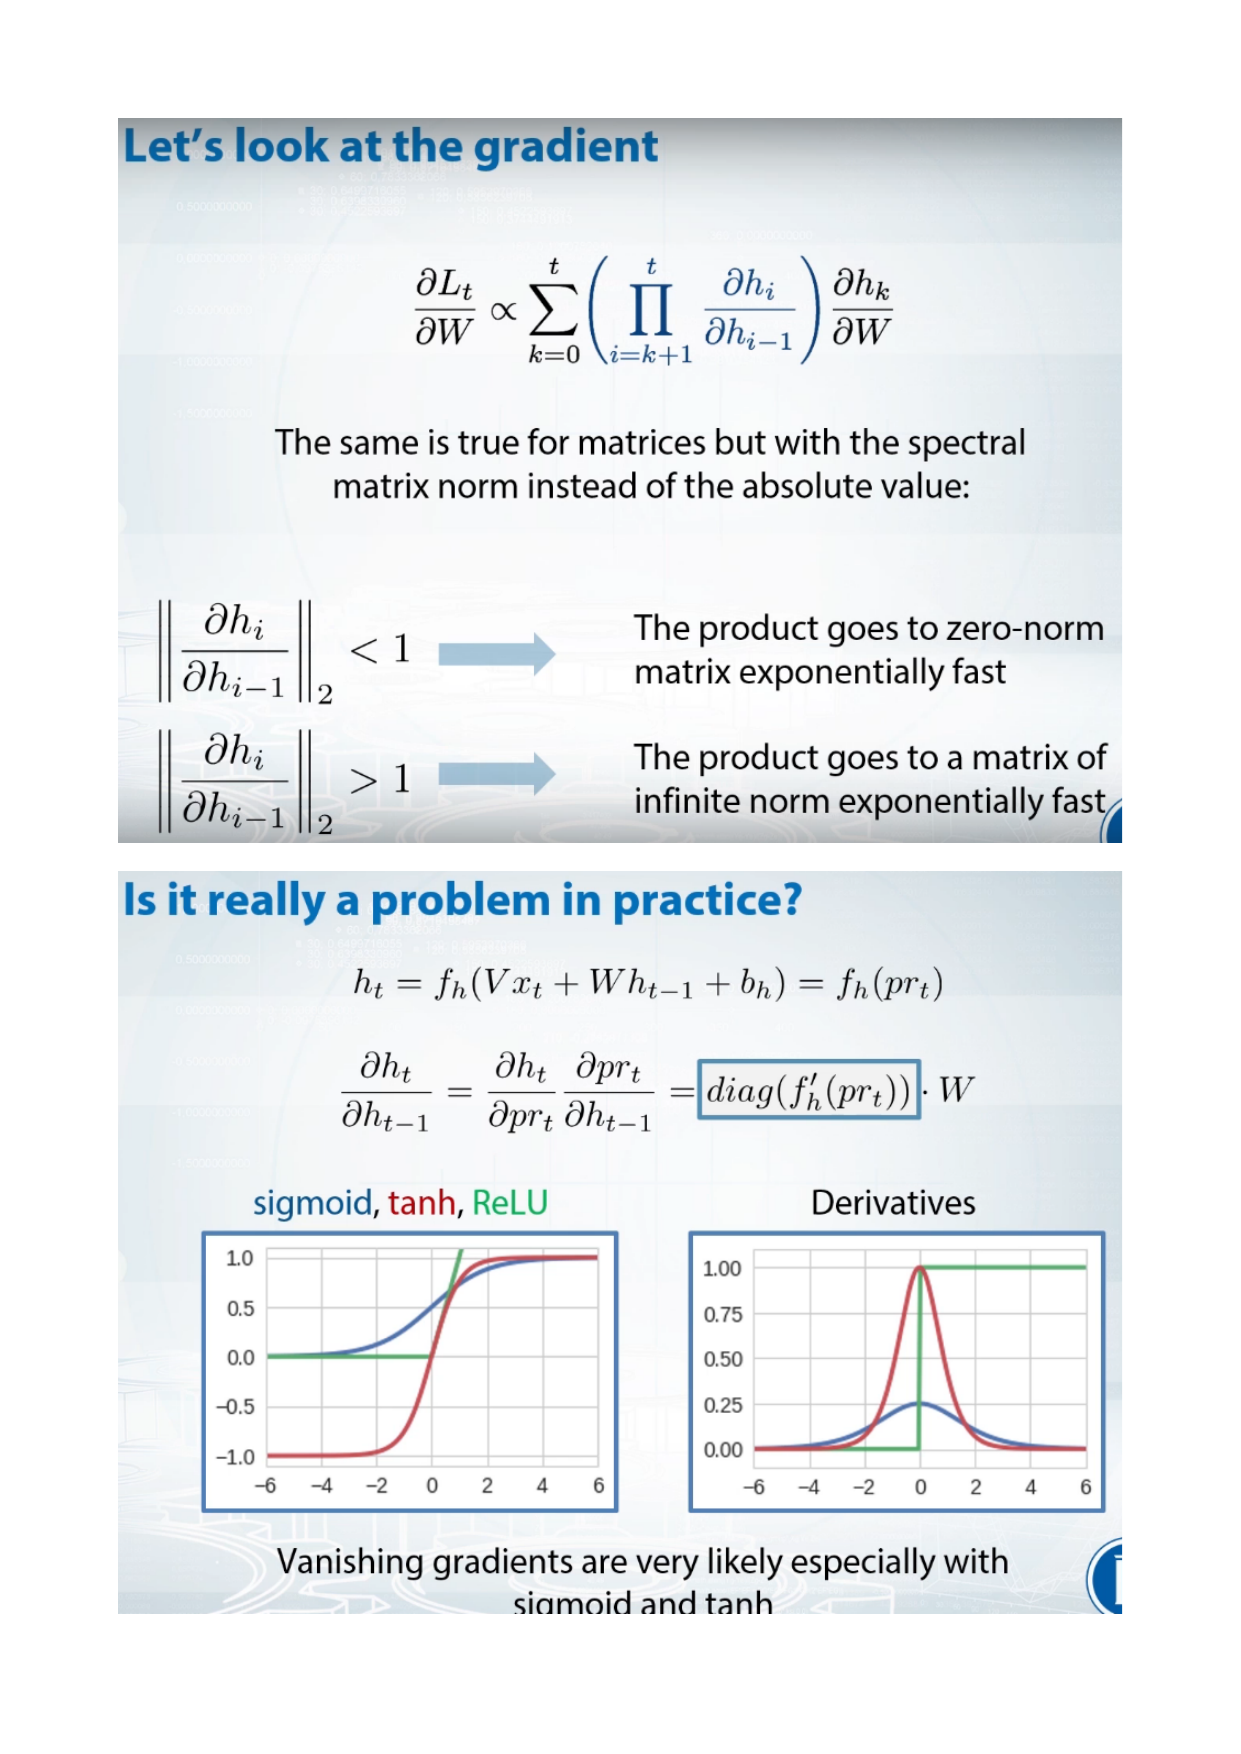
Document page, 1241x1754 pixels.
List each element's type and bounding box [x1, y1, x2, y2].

picture [118, 118, 1123, 843]
picture [118, 871, 1123, 1614]
